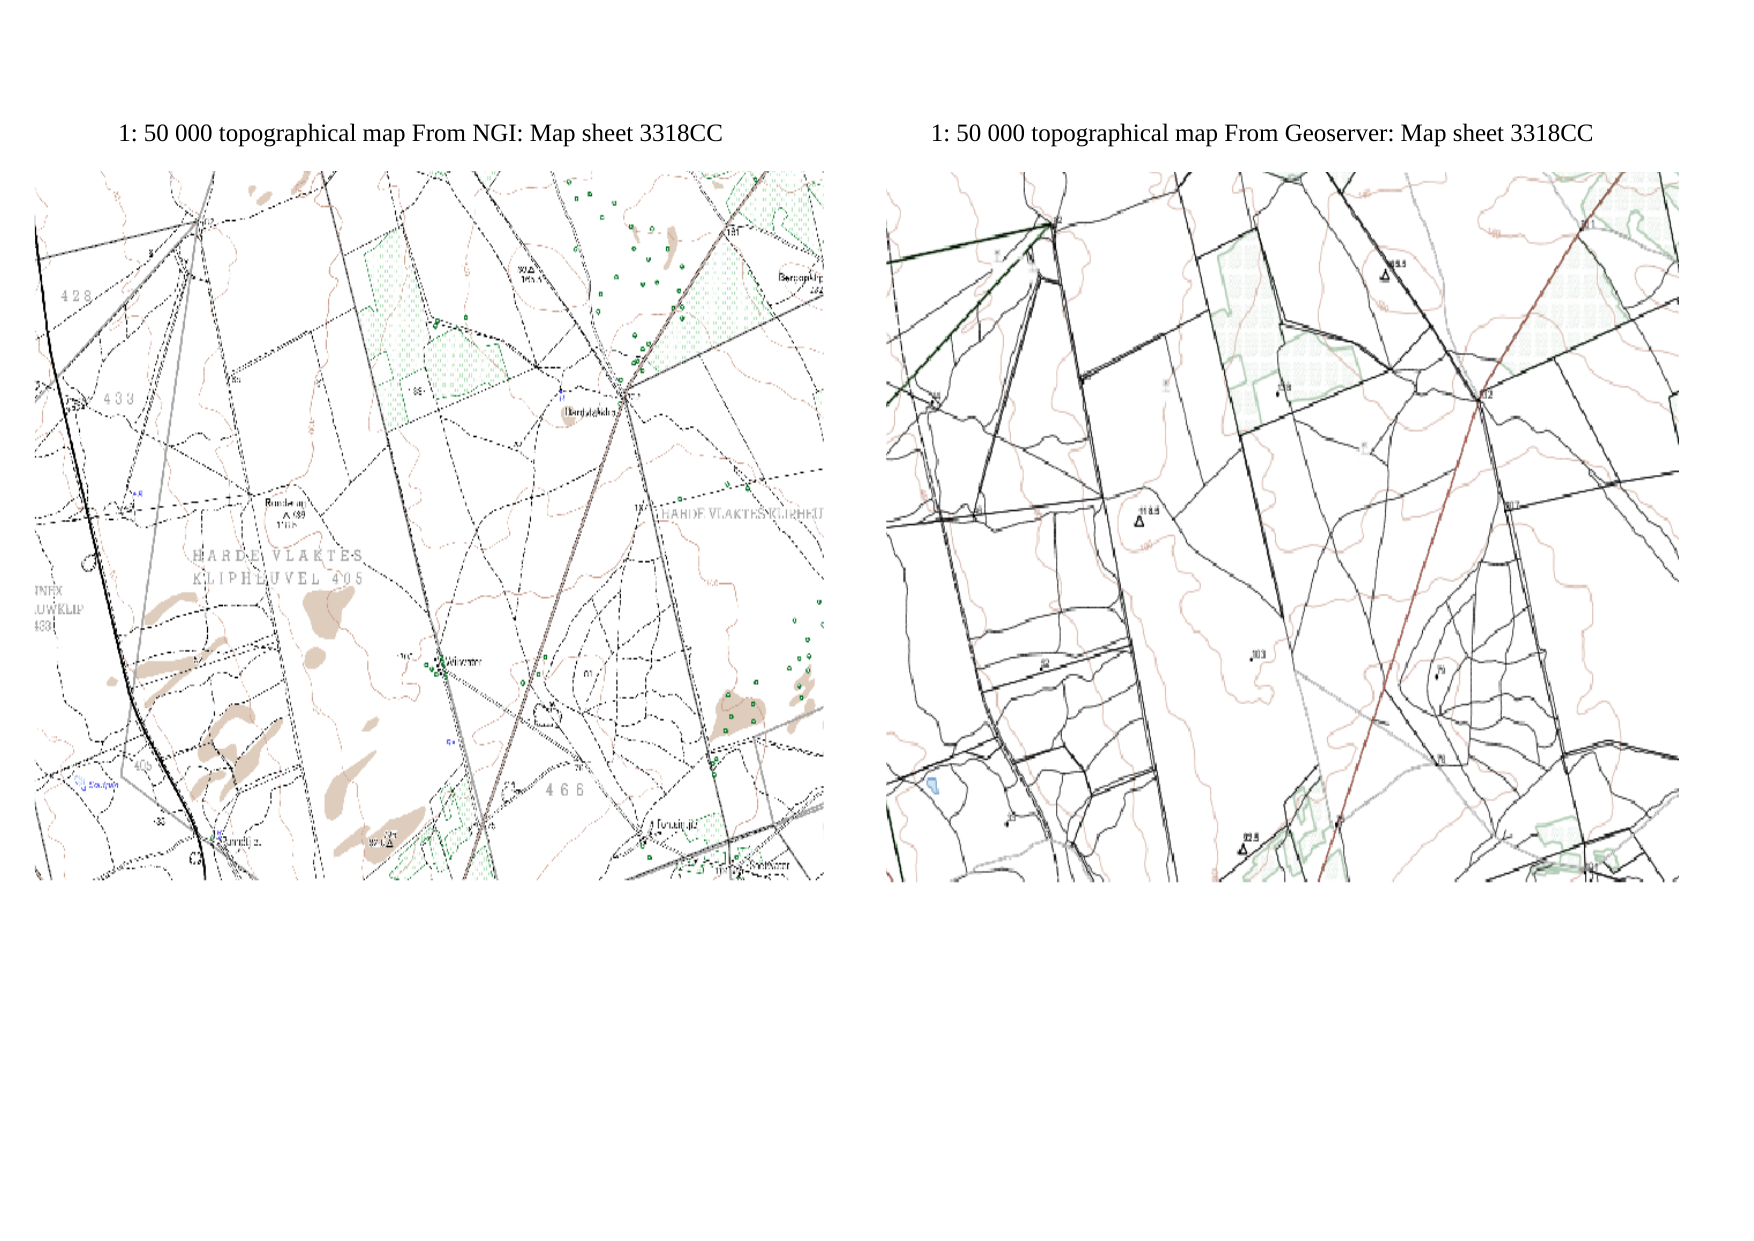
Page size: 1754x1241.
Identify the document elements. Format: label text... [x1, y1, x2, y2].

picture [886, 172, 1679, 884]
picture [34, 171, 824, 882]
text 1: 50 000 topographical map From NGI: Map sheet 3318CC 1: 50 000 topographical map From Geoserver: Map sheet 3318CC [118, 118, 1636, 147]
